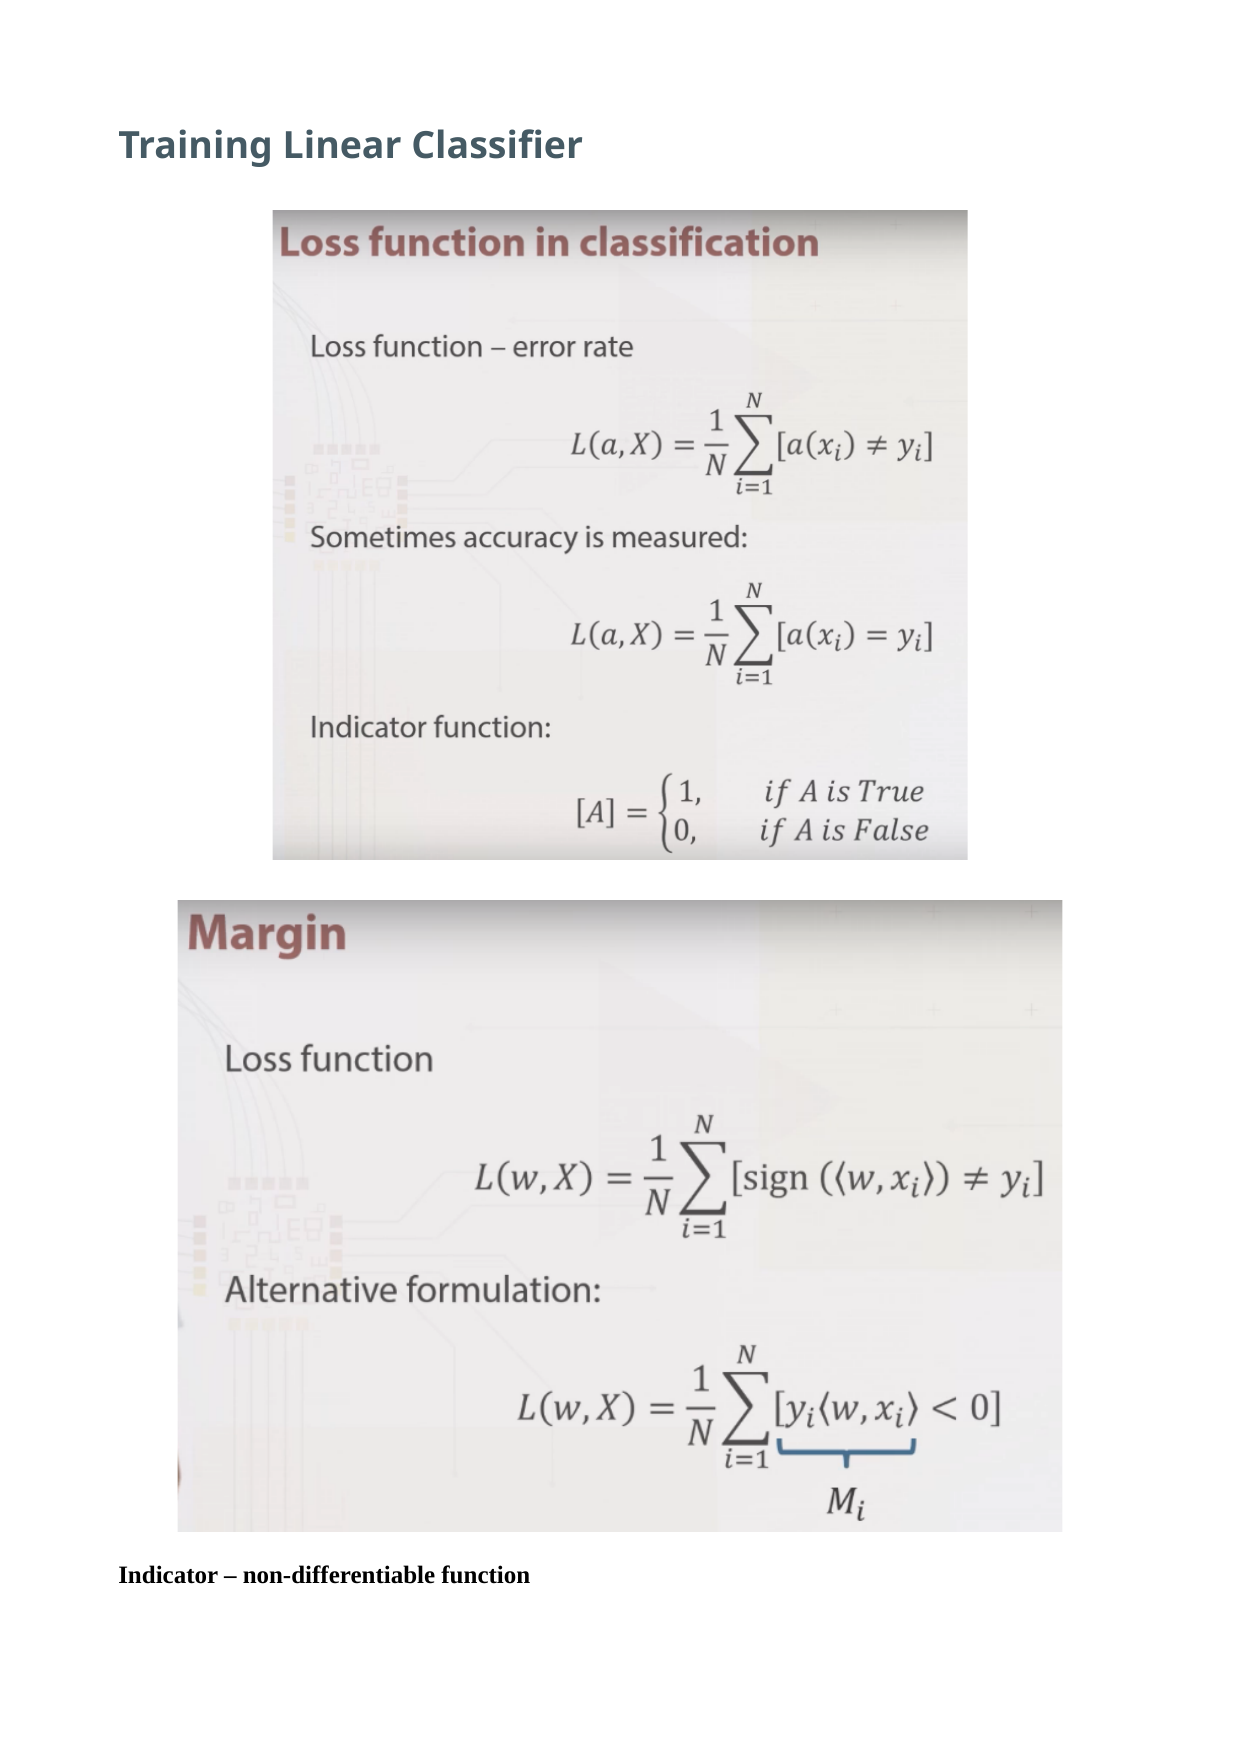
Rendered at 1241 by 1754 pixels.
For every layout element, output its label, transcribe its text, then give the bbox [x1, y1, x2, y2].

picture [272, 210, 968, 860]
subtitle Training Linear Classifier [118, 118, 1122, 169]
text Indicator – non-differentiable function [118, 1560, 1122, 1589]
picture [177, 900, 1063, 1532]
